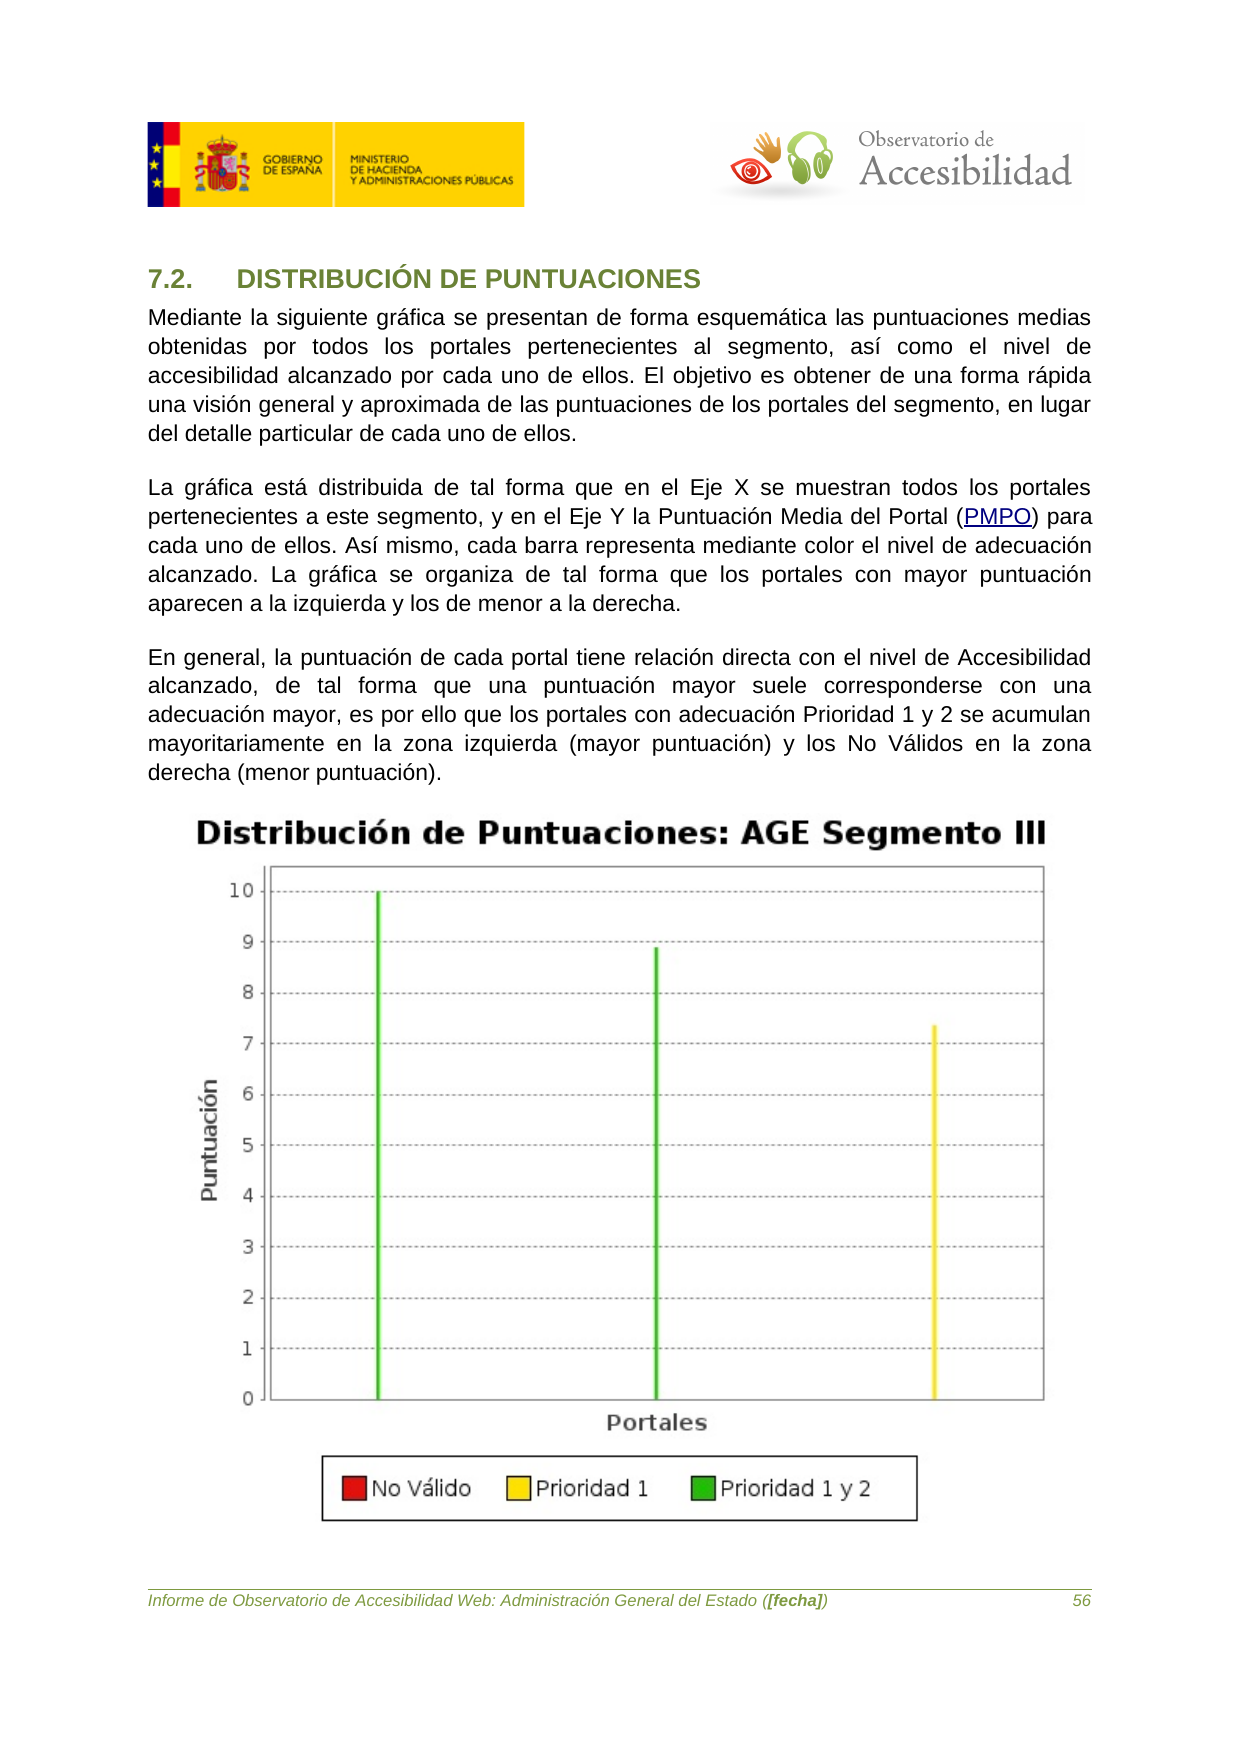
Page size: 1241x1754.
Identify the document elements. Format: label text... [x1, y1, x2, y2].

picture [710, 122, 1086, 205]
list Distribución de puntuaciones [148, 263, 1092, 294]
text Mediante la siguiente gráfica se presentan de forma esquemática las puntuaciones medias obtenidas por todos los portales pertenecientes al segmento, así como el nivel de accesibilidad alcanzado por cada uno de ellos. El objetivo es obtener de una forma rápida una visión general y aproximada de las puntuaciones de los portales del segmento, en lugar del detalle particular de cada uno de ellos. [148, 304, 1092, 446]
text En general, la puntuación de cada portal tiene relación directa con el nivel de Accesibilidad alcanzado, de tal forma que una puntuación mayor suele corresponderse con una adecuación mayor, es por ello que los portales con adecuación Prioridad 1 y 2 se acumulan mayoritariamente en la zona izquierda (mayor puntuación) y los No Válidos en la zona derecha (menor puntuación). [148, 643, 1092, 786]
picture [147, 122, 525, 207]
picture [178, 813, 1062, 1523]
text La gráfica está distribuida de tal forma que en el Eje X se muestran todos los portales pertenecientes a este segmento, y en el Eje Y la Puntuación Media del Portal (PMPO) para cada uno de ellos. Así mismo, cada barra representa mediante color el nivel de adecuación alcanzado. La gráfica se organiza de tal forma que los portales con mayor puntuación aparecen a la izquierda y los de menor a la derecha. [148, 474, 1092, 616]
